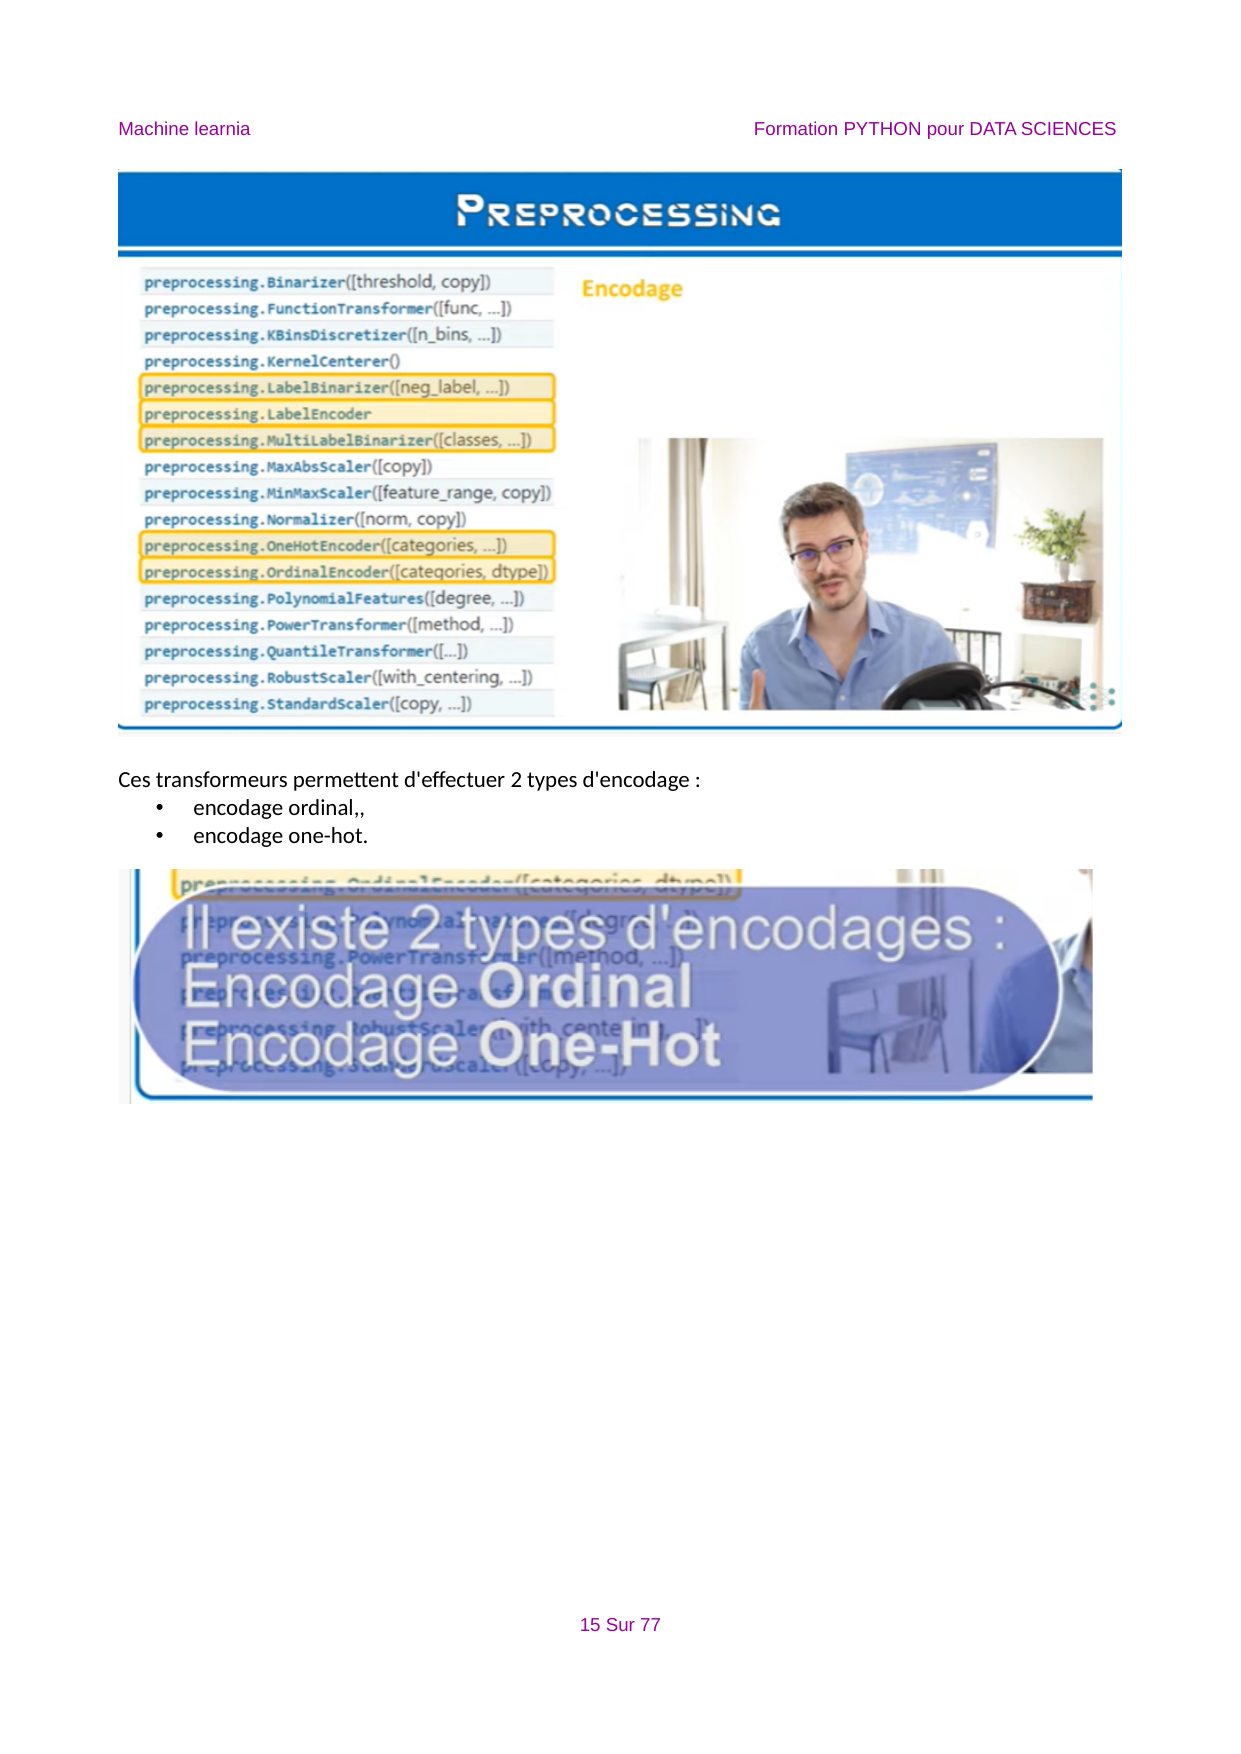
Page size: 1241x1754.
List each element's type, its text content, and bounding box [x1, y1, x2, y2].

list encodage ordinal,, [156, 793, 1122, 821]
list encodage one-hot. [156, 821, 1122, 849]
picture [119, 869, 1093, 1104]
picture [118, 169, 1122, 737]
text Ces transformeurs permettent d'effectuer 2 types d'encodage : [118, 765, 1122, 793]
